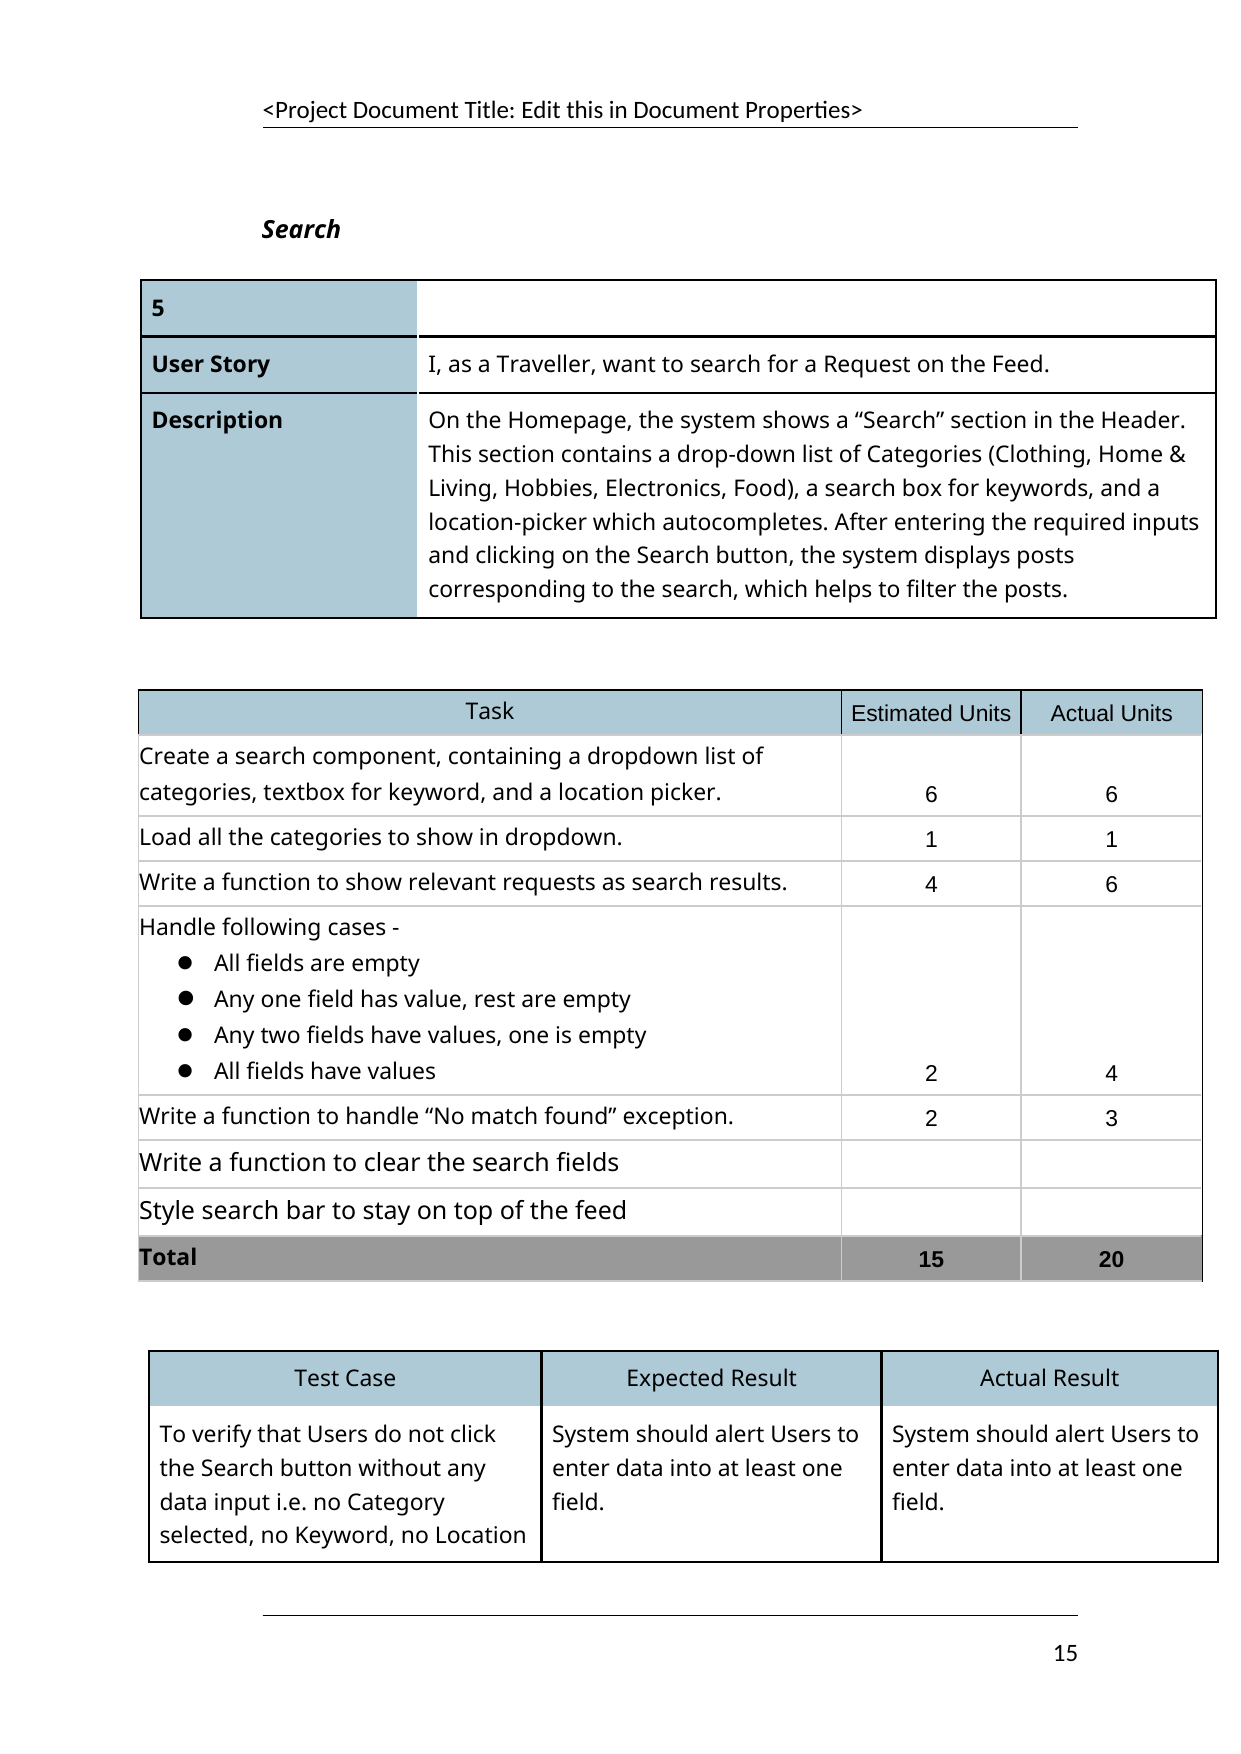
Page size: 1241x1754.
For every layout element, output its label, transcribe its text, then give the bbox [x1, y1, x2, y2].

table_cell 2 [842, 907, 1020, 1094]
table_cell 4 [1022, 905, 1202, 1094]
table_header Expected Result [543, 1352, 880, 1406]
table_cell I, as a Traveller, want to search for a Request on the Feed. [419, 338, 1215, 392]
table_header Task [139, 691, 841, 734]
table_header Actual Result [883, 1352, 1217, 1406]
table_cell On the Homepage, the system shows a “Search” section in the Header. This section contains a drop-down list of Categories (Clothing, Home & Living, Hobbies, Electronics, Food), a search box for keywords, and a location-picker which autocompletes. After entering the required inputs and clicking on the Search button, the system displays posts corresponding to the search, which helps to filter the posts. [419, 394, 1215, 617]
table_cell [1022, 1187, 1202, 1235]
table_cell 1 [1022, 815, 1202, 860]
table_header 5 [142, 281, 417, 335]
table_cell Load all the categories to show in dropdown. [139, 817, 841, 860]
table_cell 3 [1022, 1094, 1202, 1139]
table_cell Style search bar to stay on top of the feed [139, 1189, 841, 1235]
table_cell Write a function to handle “No match found” exception. [139, 1096, 841, 1139]
table_cell Total [139, 1237, 841, 1280]
table_cell 20 [1022, 1235, 1202, 1280]
table_cell 2 [842, 1096, 1020, 1139]
table_header Actual Units [1022, 691, 1202, 734]
table_header Estimated Units [842, 691, 1020, 734]
table_cell Write a function to show relevant requests as search results. [139, 862, 841, 905]
table_cell To verify that Users do not click the Search button without any data input i.e. no Category selected, no Keyword, no Location [150, 1408, 540, 1561]
table_cell [842, 1141, 1020, 1187]
table_cell 4 [842, 862, 1020, 905]
table_cell 15 [842, 1237, 1020, 1280]
table_header [419, 281, 1215, 335]
table_cell System should alert Users to enter data into at least one field. [543, 1408, 880, 1561]
subtitle Search [261, 195, 1078, 245]
table_cell [1022, 1139, 1202, 1187]
table_cell System should alert Users to enter data into at least one field. [883, 1408, 1217, 1561]
table_cell [842, 1189, 1020, 1235]
table_cell Handle following cases - All fields are empty Any one field has value, rest are empty Any two fields have values, one is empty All fields have values [139, 907, 841, 1094]
table_cell Create a search component, containing a dropdown list of categories, textbox for keyword, and a location picker. [139, 736, 841, 815]
table_header Test Case [150, 1352, 540, 1406]
table_cell 1 [842, 817, 1020, 860]
table_cell User Story [142, 338, 417, 392]
table_cell Write a function to clear the search fields [139, 1141, 841, 1187]
table_cell Description [142, 394, 417, 617]
table_cell 6 [1022, 860, 1202, 905]
table_cell 6 [1022, 734, 1202, 815]
table_cell 6 [842, 736, 1020, 815]
